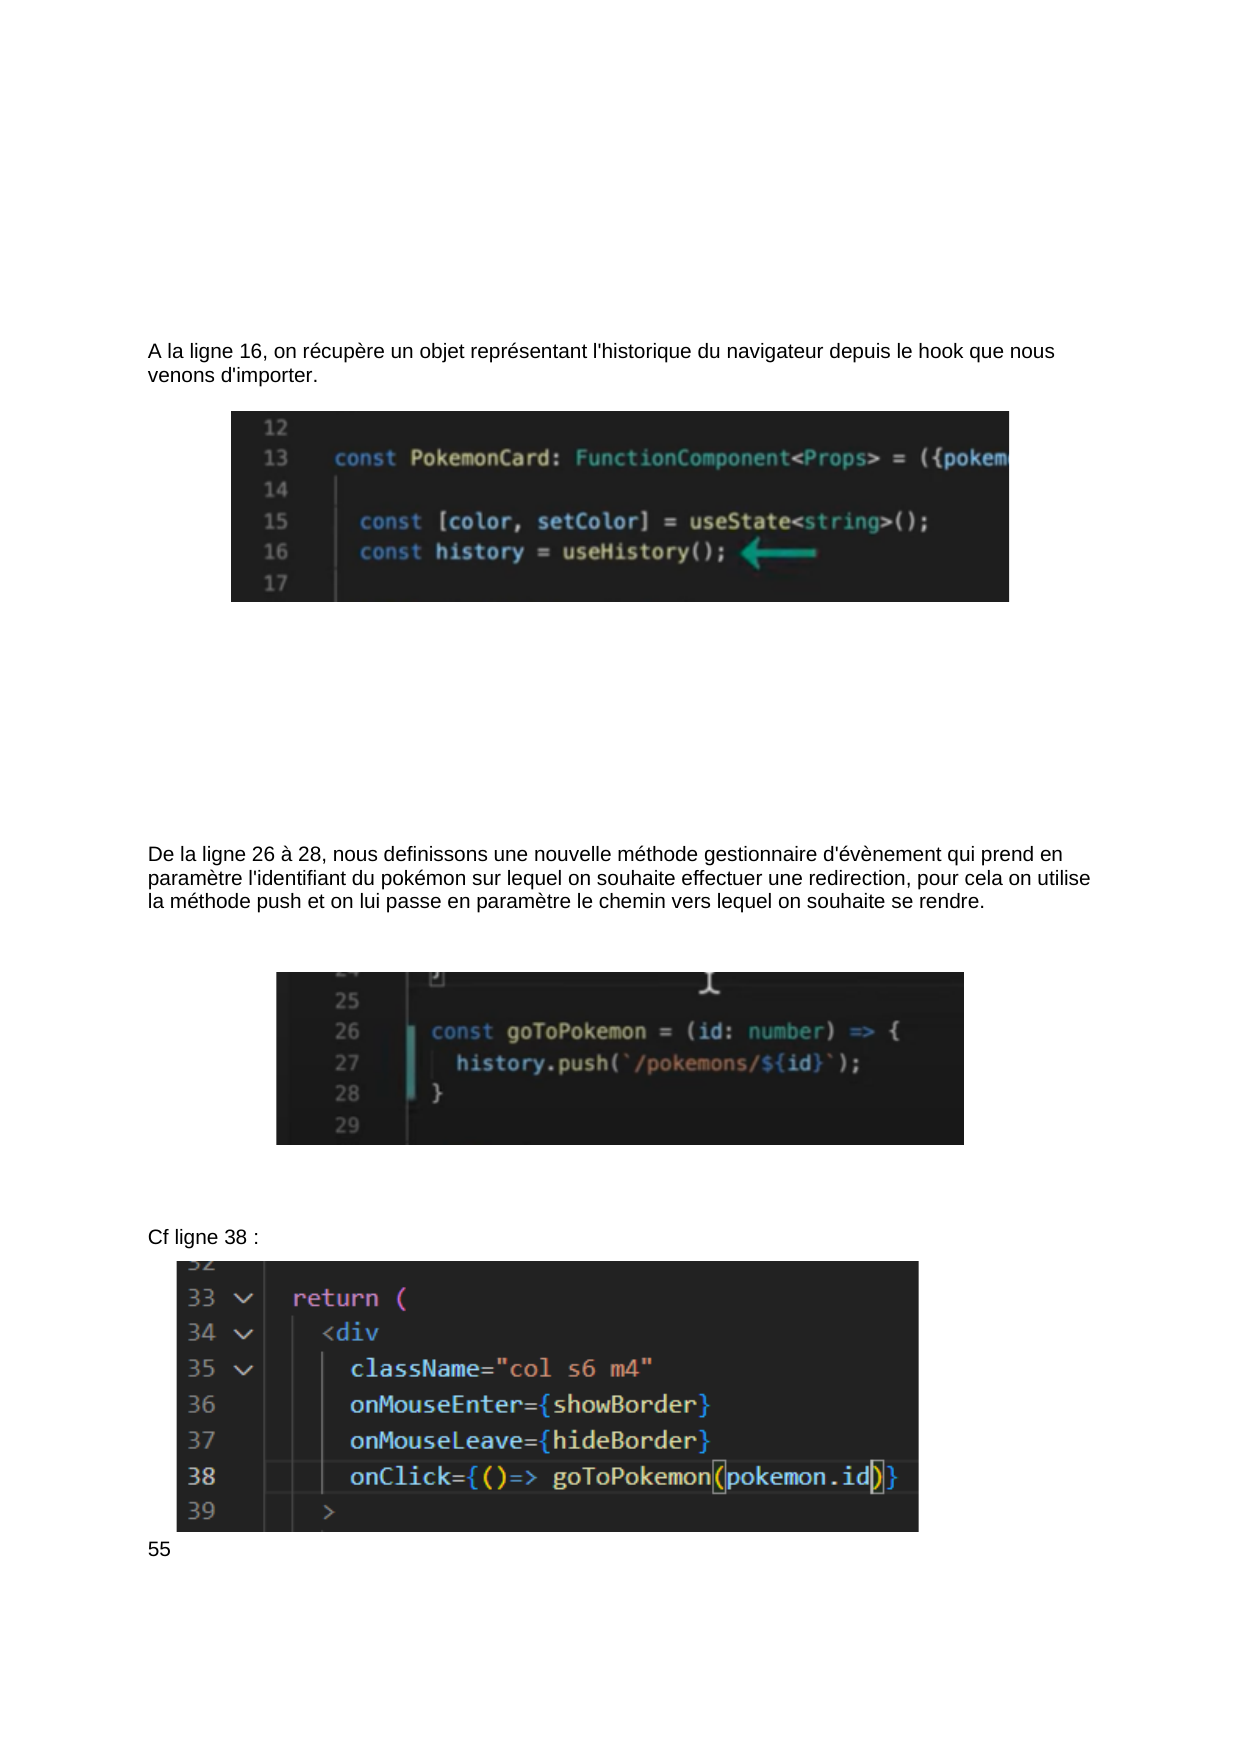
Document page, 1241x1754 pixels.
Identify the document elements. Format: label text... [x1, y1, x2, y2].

text De la ligne 26 à 28, nous definissons une nouvelle méthode gestionnaire d'évènement qui prend en paramètre l'identifiant du pokémon sur lequel on souhaite effectuer une redirection, pour cela on utilise la méthode push et on lui passe en paramètre le chemin vers lequel on souhaite se rendre. [148, 841, 1093, 913]
picture [231, 411, 1010, 602]
text A la ligne 16, on récupère un objet représentant l'historique du navigateur depuis le hook que nous venons d'importer. [148, 339, 1093, 387]
picture [276, 972, 964, 1145]
picture [176, 1261, 919, 1532]
text Cf ligne 38 : [148, 1225, 1093, 1249]
